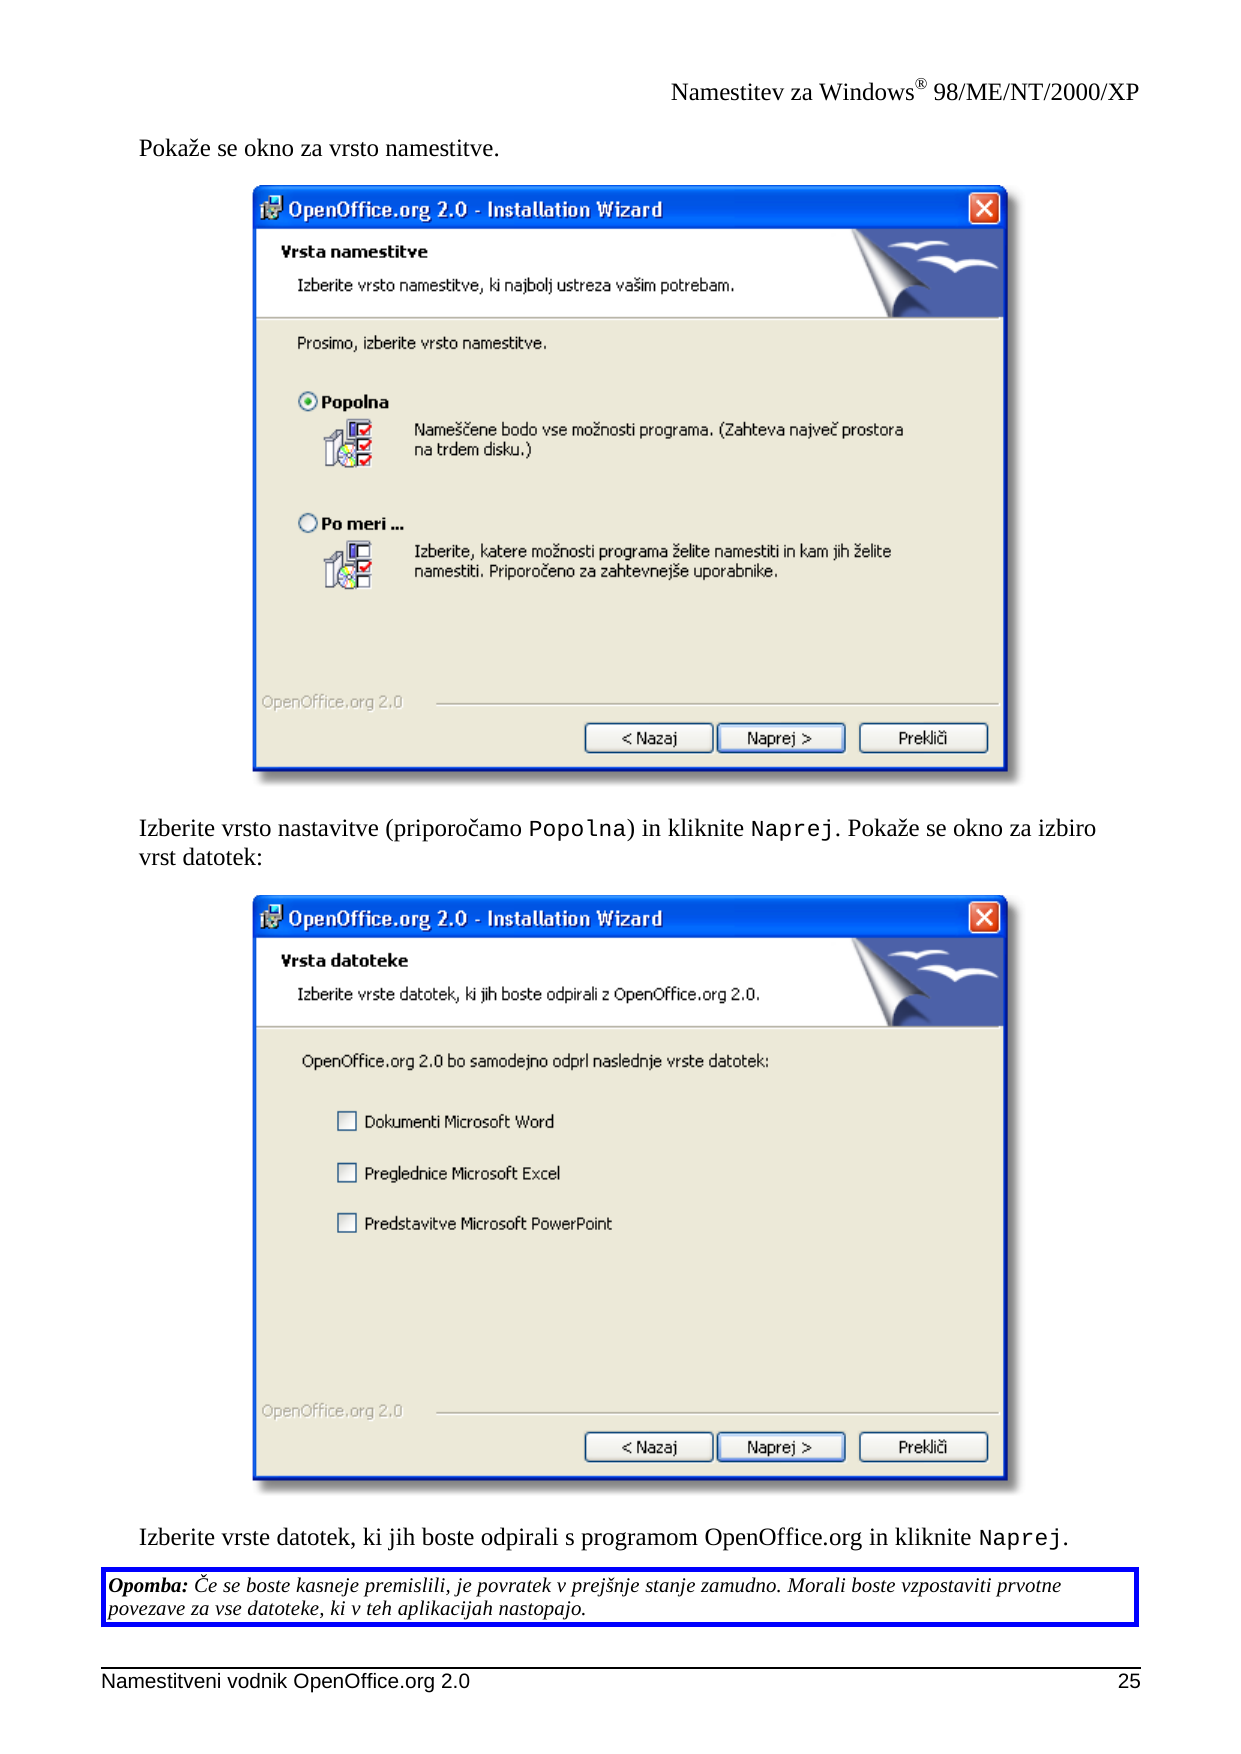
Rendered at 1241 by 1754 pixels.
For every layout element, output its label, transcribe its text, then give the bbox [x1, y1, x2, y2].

text Izberite vrsto nastavitve (priporočamo Popolna) in kliknite Naprej. Pokaže se okno za izbiro vrst datotek: [138, 813, 1139, 871]
text Pokaže se okno za vrsto namestitve. [138, 134, 1139, 162]
picture [252, 185, 1026, 790]
picture [252, 895, 1026, 1499]
text Izberite vrste datotek, ki jih boste odpirali s programom OpenOffice.org in kliknite Naprej. [138, 1522, 1139, 1552]
text Opomba: Če se boste kasneje premislili, je povratek v prejšnje stanje zamudno. Morali boste vzpostaviti prvotne povezave za vse datoteke, ki v teh aplikacijah nastopajo. [106, 1572, 1134, 1622]
